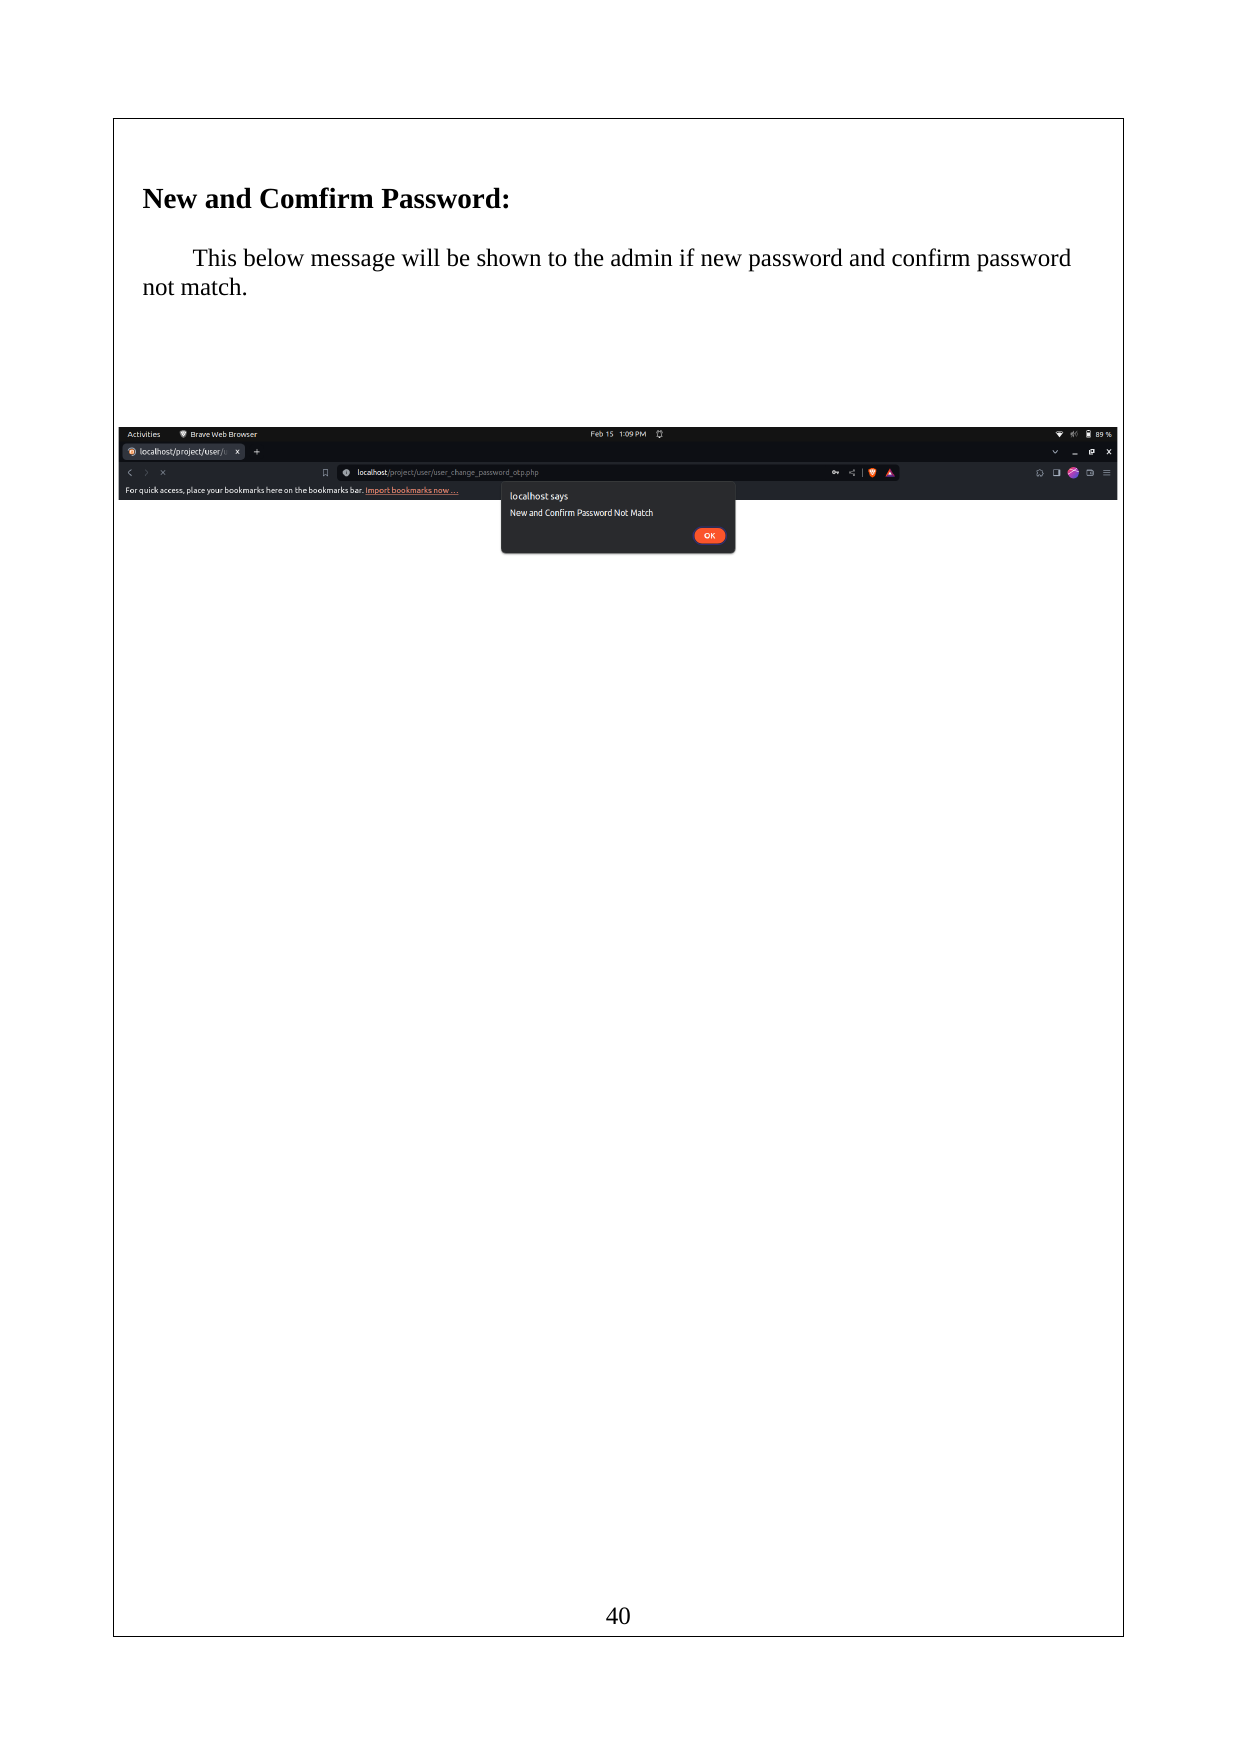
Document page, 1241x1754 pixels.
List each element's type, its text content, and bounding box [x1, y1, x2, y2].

text This below message will be shown to the admin if new password and confirm password not match. [142, 239, 1094, 301]
text New and Comfirm Password: [142, 181, 1094, 215]
picture [118, 427, 1118, 990]
